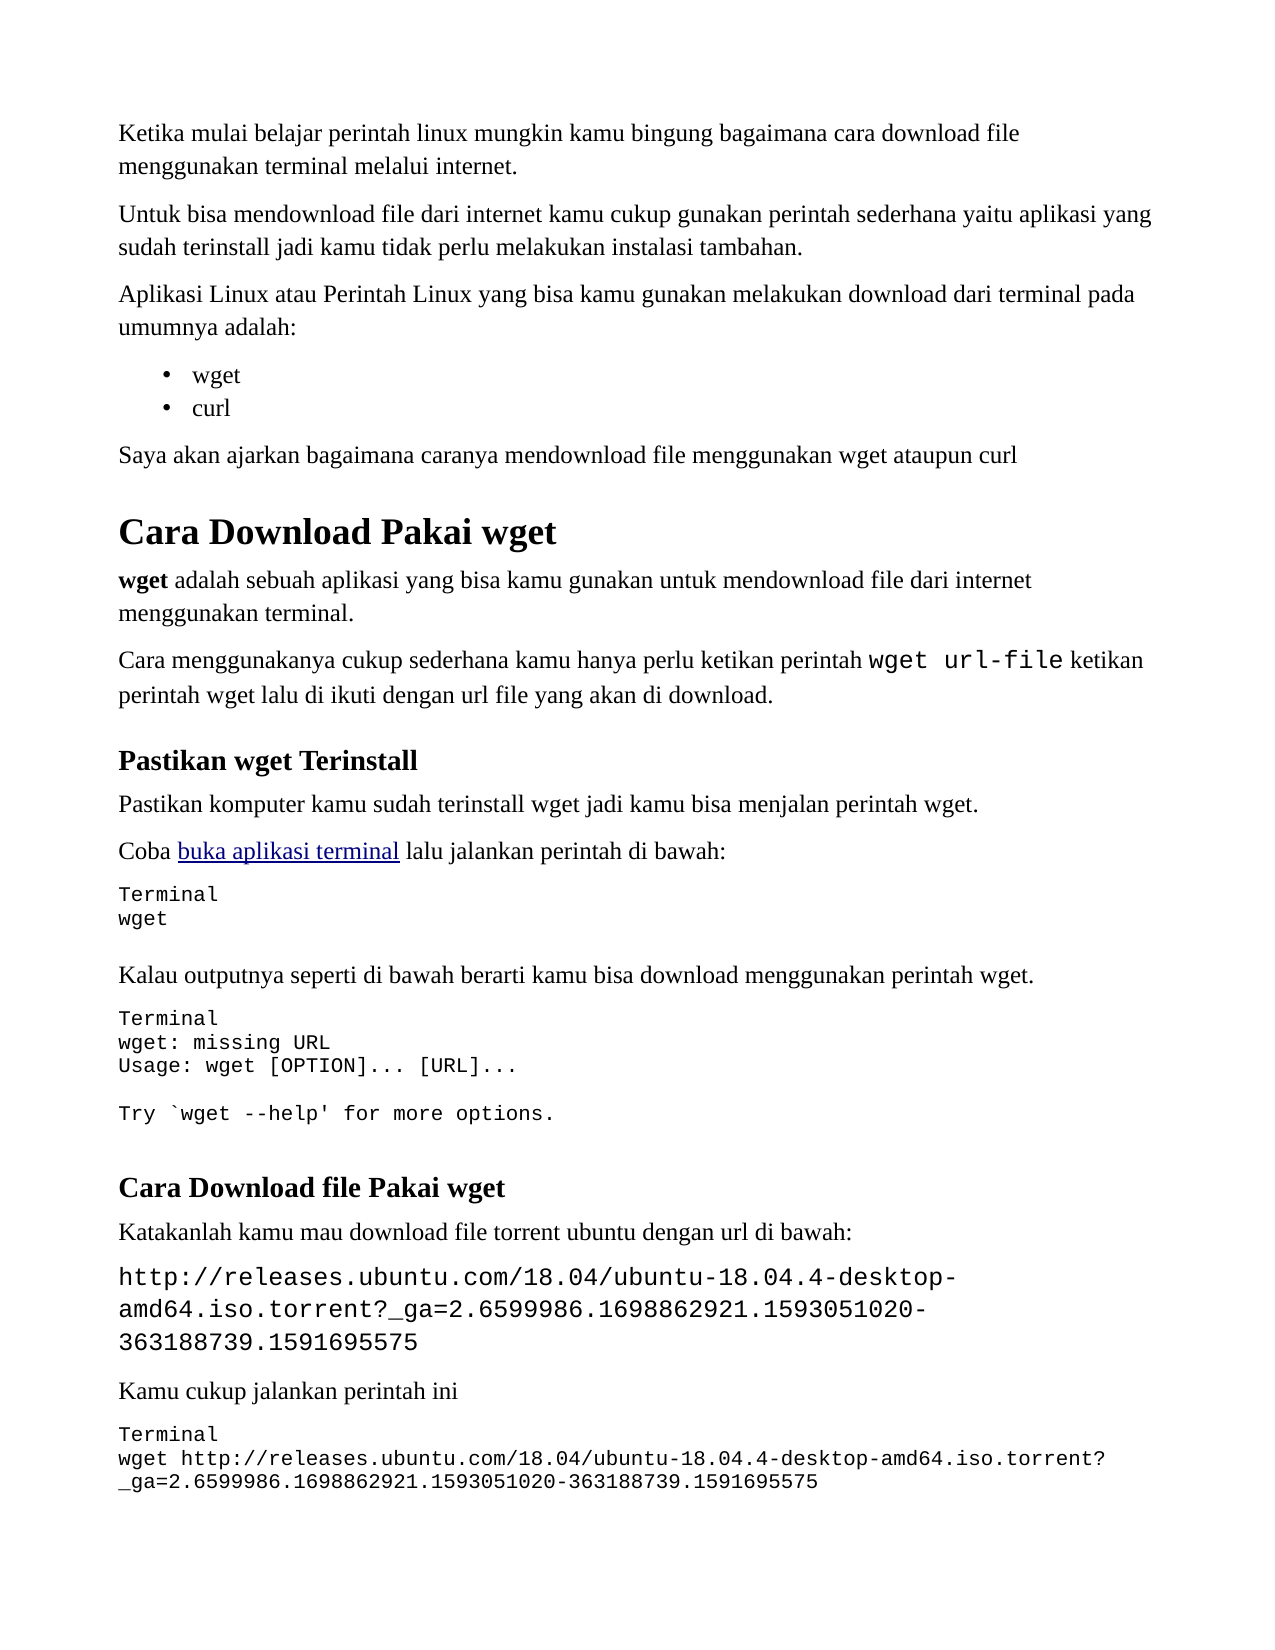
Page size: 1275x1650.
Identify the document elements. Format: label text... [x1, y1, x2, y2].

text Ketika mulai belajar perintah linux mungkin kamu bingung bagaimana cara download file menggunakan terminal melalui internet. [118, 118, 1157, 180]
text Untuk bisa mendownload file dari internet kamu cukup gunakan perintah sederhana yaitu aplikasi yang sudah terinstall jadi kamu tidak perlu melakukan instalasi tambahan. [118, 199, 1157, 261]
list curl [162, 393, 1157, 422]
subtitle Cara Download file Pakai wget [118, 1171, 1157, 1204]
text Coba buka aplikasi terminal lalu jalankan perintah di bawah: [118, 836, 1157, 865]
text Cara menggunakanya cukup sederhana kamu hanya perlu ketikan perintah wget url-file ketikan perintah wget lalu di ikuti dengan url file yang akan di download. [118, 645, 1157, 709]
text http://releases.ubuntu.com/18.04/ubuntu-18.04.4-desktop-amd64.iso.torrent?_ga=2.6599986.1698862921.1593051020-363188739.1591695575 [118, 1264, 1157, 1357]
text wget: missing URL [118, 1032, 1157, 1056]
text Usage: wget [OPTION]... [URL]... [118, 1056, 1157, 1079]
text Try `wget --help' for more options. [118, 1103, 1157, 1126]
text Pastikan komputer kamu sudah terinstall wget jadi kamu bisa menjalan perintah wget. [118, 789, 1157, 817]
subtitle Pastikan wget Terinstall [118, 743, 1157, 776]
text wget adalah sebuah aplikasi yang bisa kamu gunakan untuk mendownload file dari internet menggunakan terminal. [118, 565, 1157, 626]
text Terminal [118, 1008, 1157, 1032]
text wget http://releases.ubuntu.com/18.04/ubuntu-18.04.4-desktop-amd64.iso.torrent?_ga=2.6599986.1698862921.1593051020-363188739.1591695575 [118, 1447, 1157, 1495]
text Terminal [118, 1424, 1157, 1447]
subtitle Cara Download Pakai wget [118, 509, 1157, 552]
text Kalau outputnya seperti di bawah berarti kamu bisa download menggunakan perintah wget. [118, 961, 1157, 989]
text wget [118, 907, 1157, 931]
text Saya akan ajarkan bagaimana caranya mendownload file menggunakan wget ataupun curl [118, 441, 1157, 469]
text Kamu cukup jalankan perintah ini [118, 1376, 1157, 1405]
list wget [162, 360, 1157, 389]
text Terminal [118, 884, 1157, 907]
text Aplikasi Linux atau Perintah Linux yang bisa kamu gunakan melakukan download dari terminal pada umumnya adalah: [118, 279, 1157, 341]
text Katakanlah kamu mau download file torrent ubuntu dengan url di bawah: [118, 1217, 1157, 1245]
